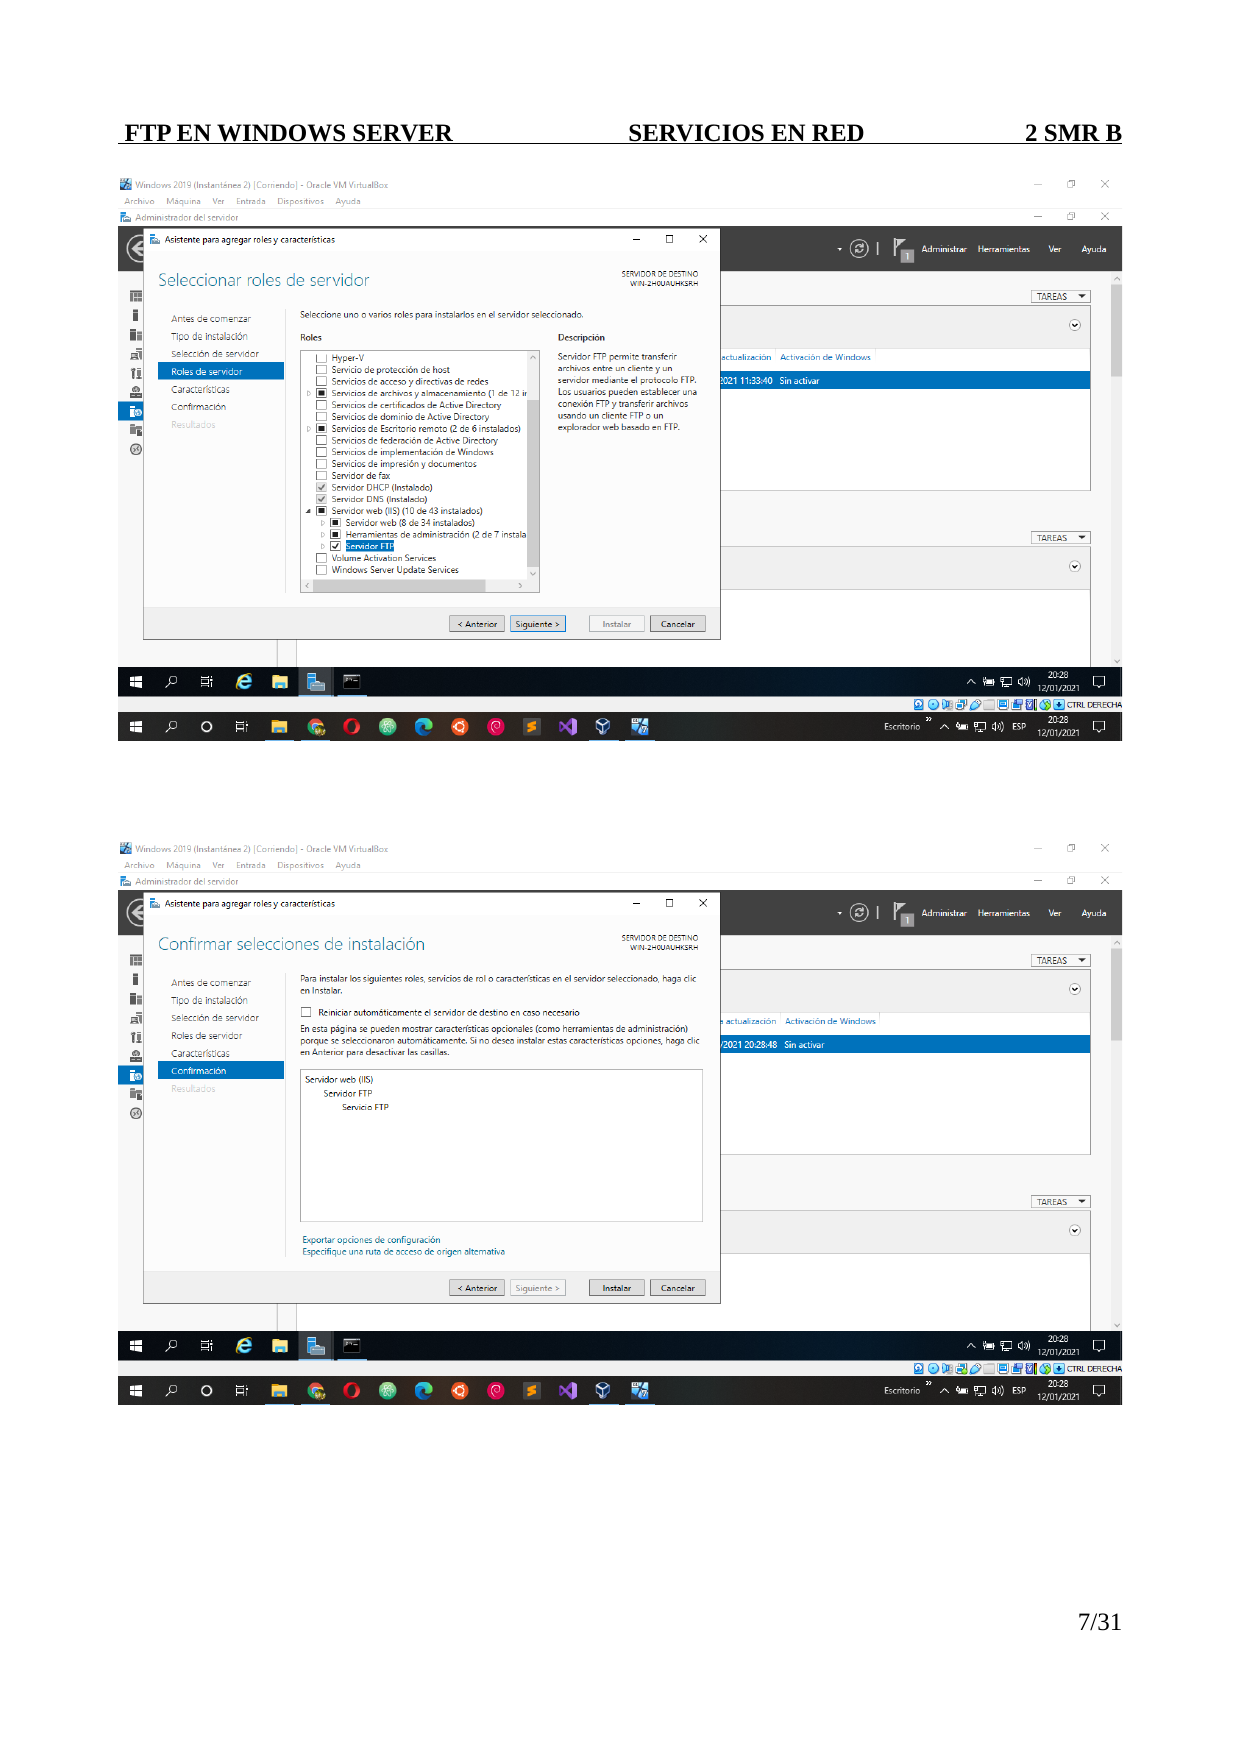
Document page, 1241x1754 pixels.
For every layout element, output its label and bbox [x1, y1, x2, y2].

picture [118, 176, 1123, 741]
picture [118, 840, 1123, 1405]
